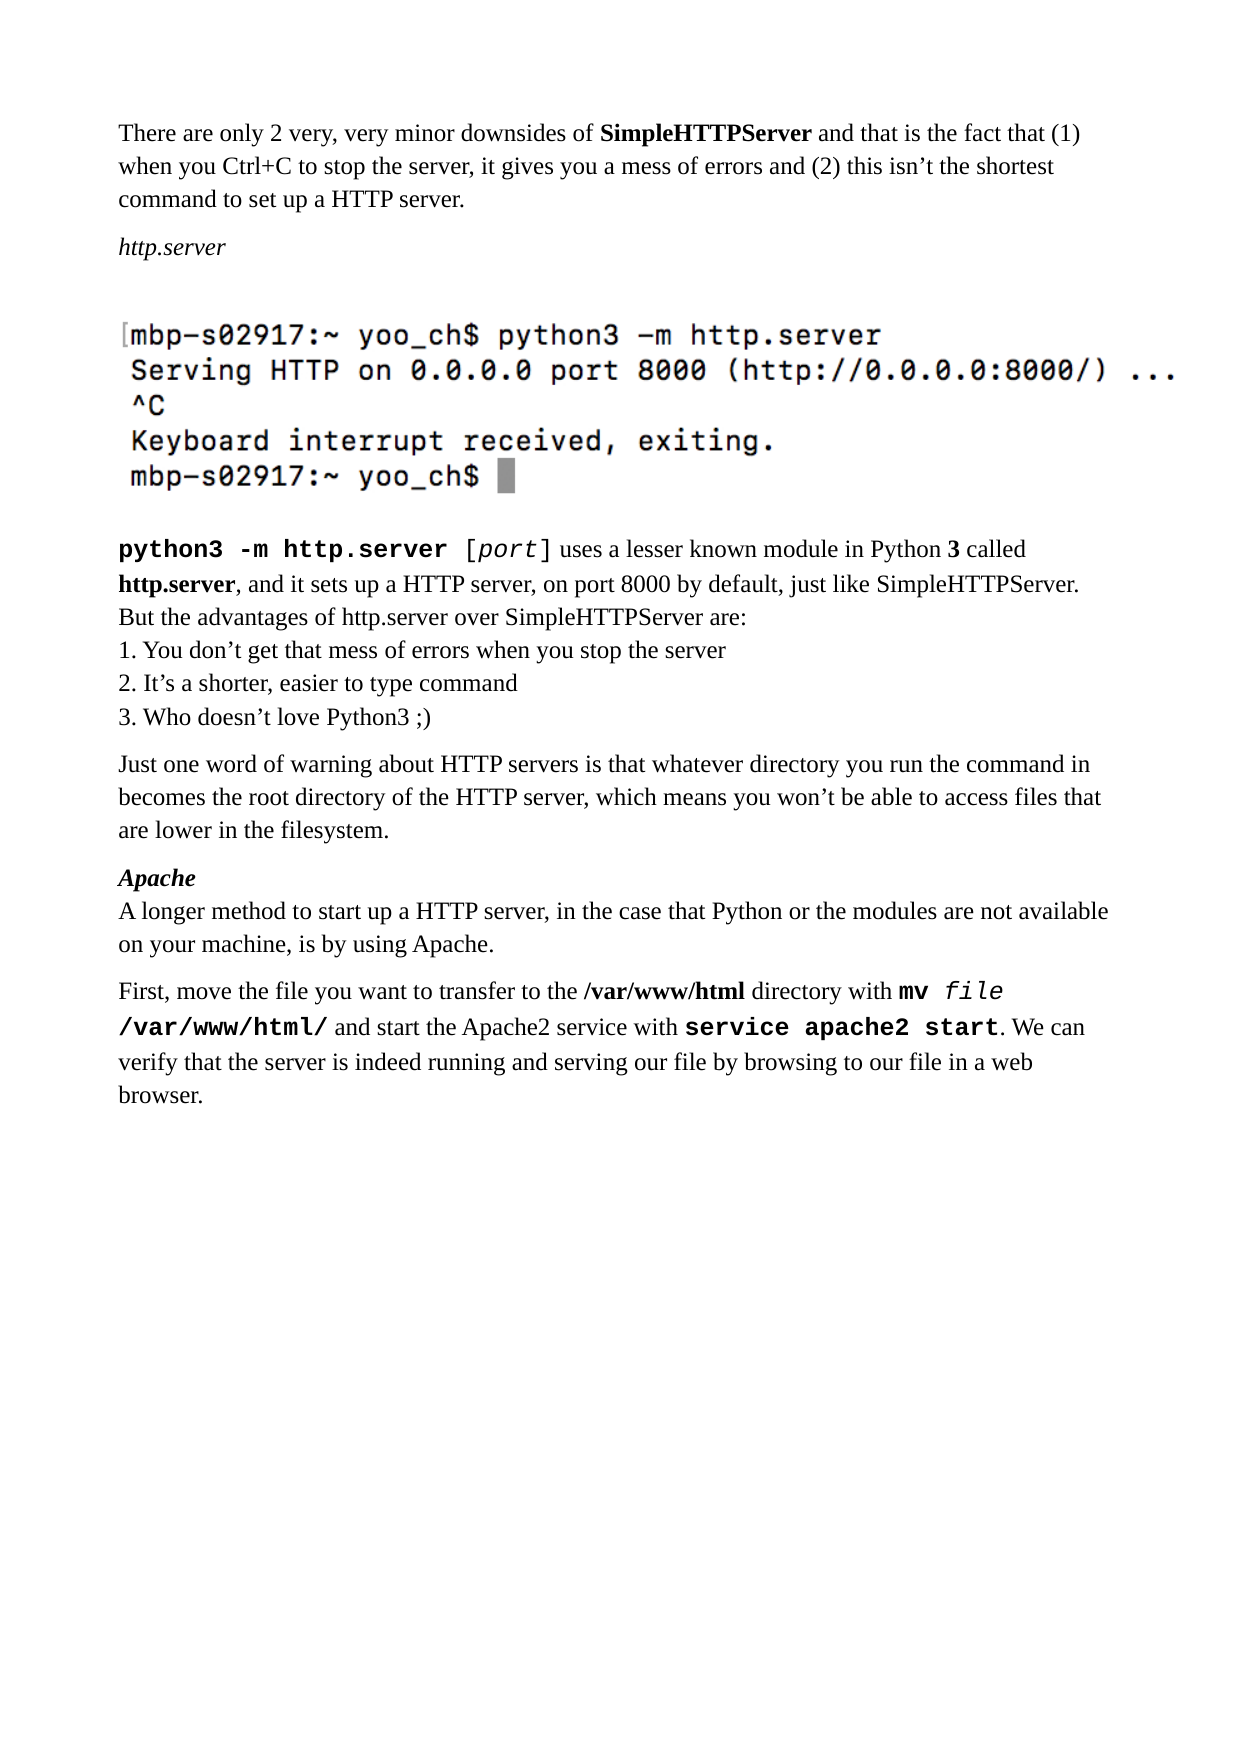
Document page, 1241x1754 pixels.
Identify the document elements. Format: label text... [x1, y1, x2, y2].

text http.server [118, 232, 1122, 261]
text python3 -m http.server [port] uses a lesser known module in Python 3 called http.server, and it sets up a HTTP server, on port 8000 by default, just like SimpleHTTPServer. But the advantages of http.server over SimpleHTTPServer are: 1. You don’t get that mess of errors when you stop the server 2. It’s a shorter, easier to type command 3. Who doesn’t love Python3 ;) [118, 534, 1122, 730]
text Just one word of warning about HTTP servers is that whatever directory you run the command in becomes the root directory of the HTTP server, which means you won’t be able to access files that are lower in the filesystem. [118, 749, 1122, 844]
text There are only 2 very, very minor downsides of SimpleHTTPServer and that is the fact that (1) when you Ctrl+C to stop the server, it gives you a mess of errors and (2) this isn’t the shortest command to set up a HTTP server. [118, 118, 1122, 213]
picture [118, 312, 1212, 516]
text First, move the file you want to transfer to the /var/www/html directory with mv file /var/www/html/ and start the Apache2 service with service apache2 start. We can verify that the server is indeed running and serving our file by browsing to our file in a web browser. [118, 976, 1122, 1108]
text Apache A longer method to start up a HTTP server, in the case that Python or the modules are not available on your machine, is by using Apache. [118, 863, 1122, 958]
